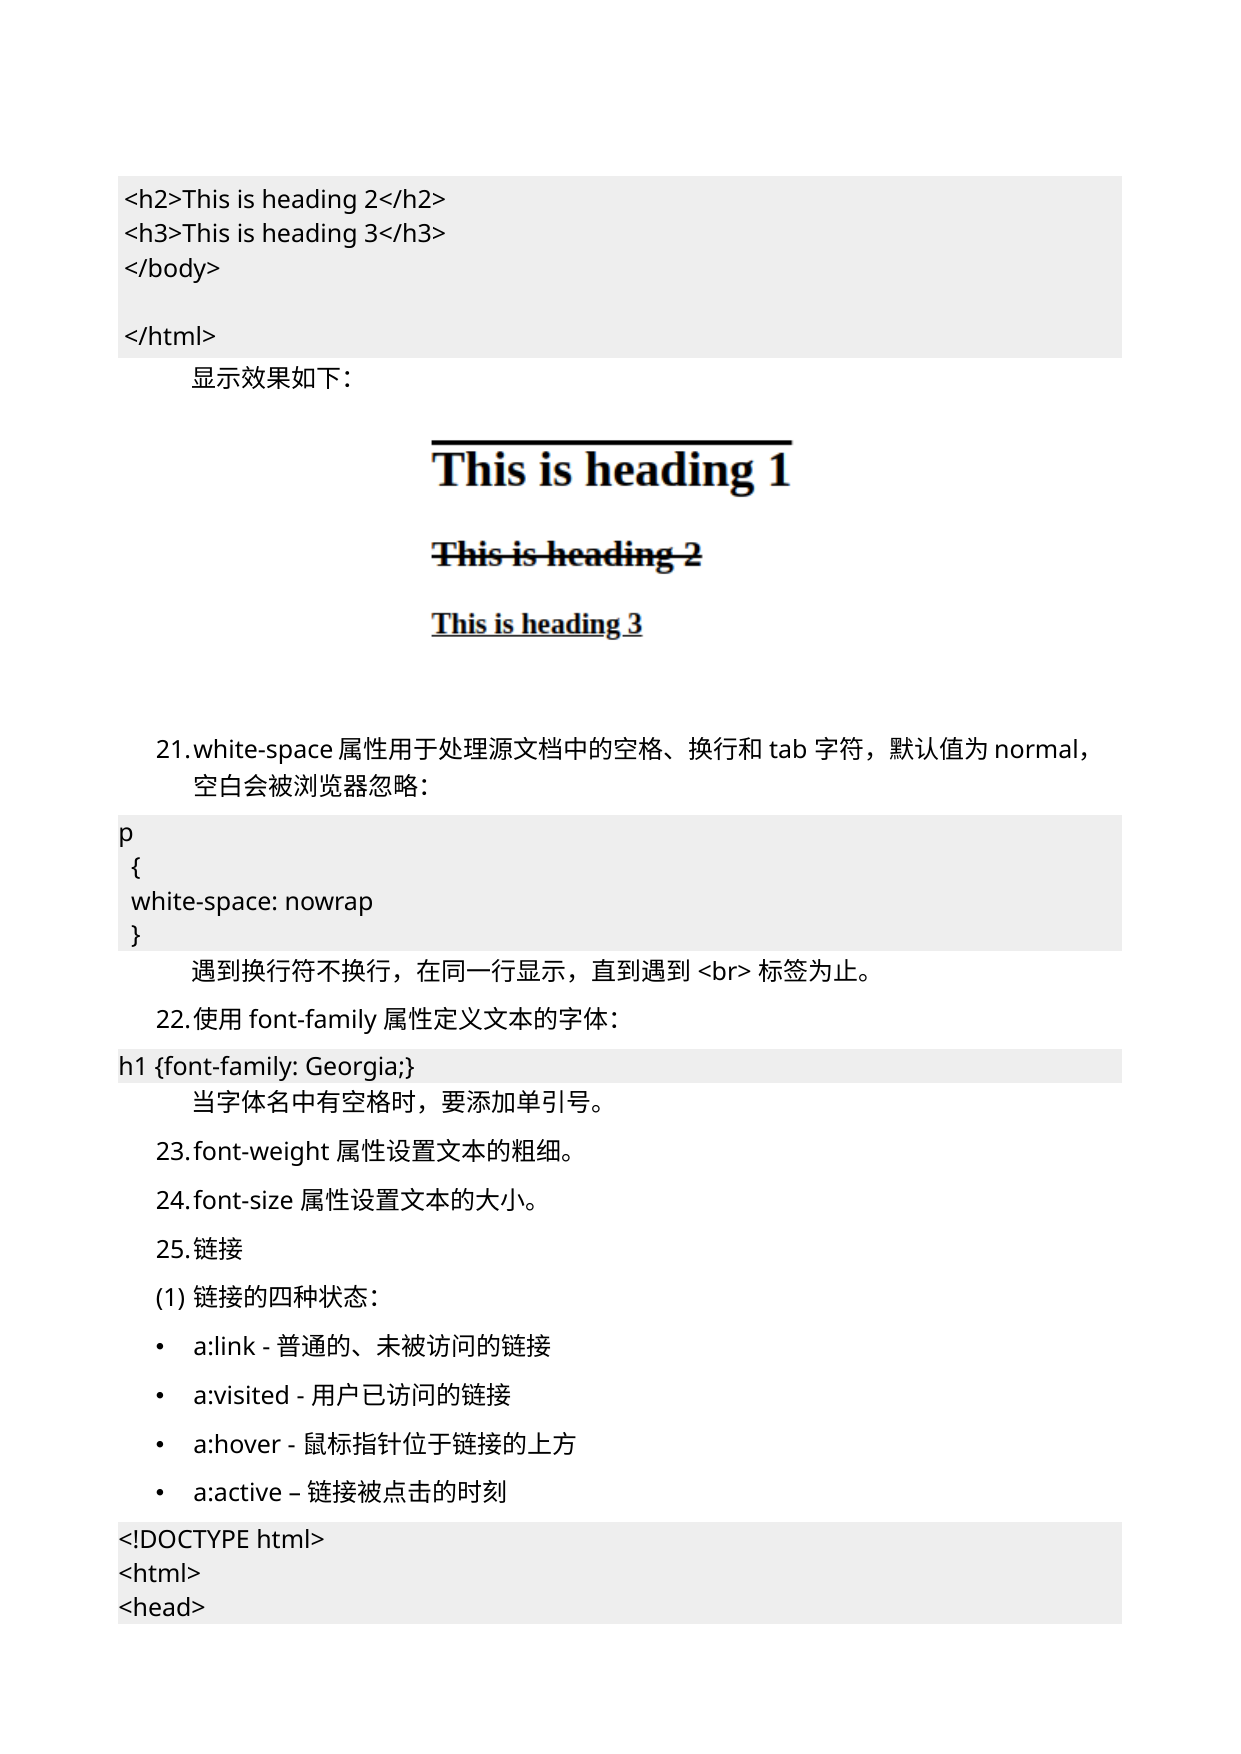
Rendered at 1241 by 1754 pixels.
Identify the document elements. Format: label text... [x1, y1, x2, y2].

list a:hover - 鼠标指针位于链接的上方 [156, 1424, 1122, 1460]
list 使用 font-family 属性定义文本的字体： [156, 1000, 1122, 1036]
table_header h1 {font-family: Georgia;} [118, 1049, 1122, 1083]
table_header <h2>This is heading 2</h2> <h3>This is heading 3</h3> </body> </html> [118, 176, 1122, 358]
list font-size 属性设置文本的大小。 [156, 1180, 1122, 1217]
text 显示效果如下： [118, 358, 1122, 394]
list font-weight 属性设置文本的粗细。 [156, 1132, 1122, 1168]
list white-space属性用于处理源文档中的空格、换行和 tab 字符，默认值为normal，空白会被浏览器忽略： [156, 730, 1122, 802]
picture [410, 406, 831, 684]
list 链接的四种状态： [156, 1278, 1122, 1314]
table_header <!DOCTYPE html> <html> <head> [118, 1522, 1122, 1624]
list 链接 [156, 1229, 1122, 1265]
list a:visited - 用户已访问的链接 [156, 1375, 1122, 1412]
list a:link - 普通的、未被访问的链接 [156, 1327, 1122, 1363]
table_header p { white-space: nowrap } [118, 815, 1122, 951]
text 遇到换行符不换行，在同一行显示，直到遇到 <br> 标签为止。 [118, 951, 1122, 987]
list a:active – 链接被点击的时刻 [156, 1473, 1122, 1509]
text 当字体名中有空格时，要添加单引号。 [118, 1083, 1122, 1119]
